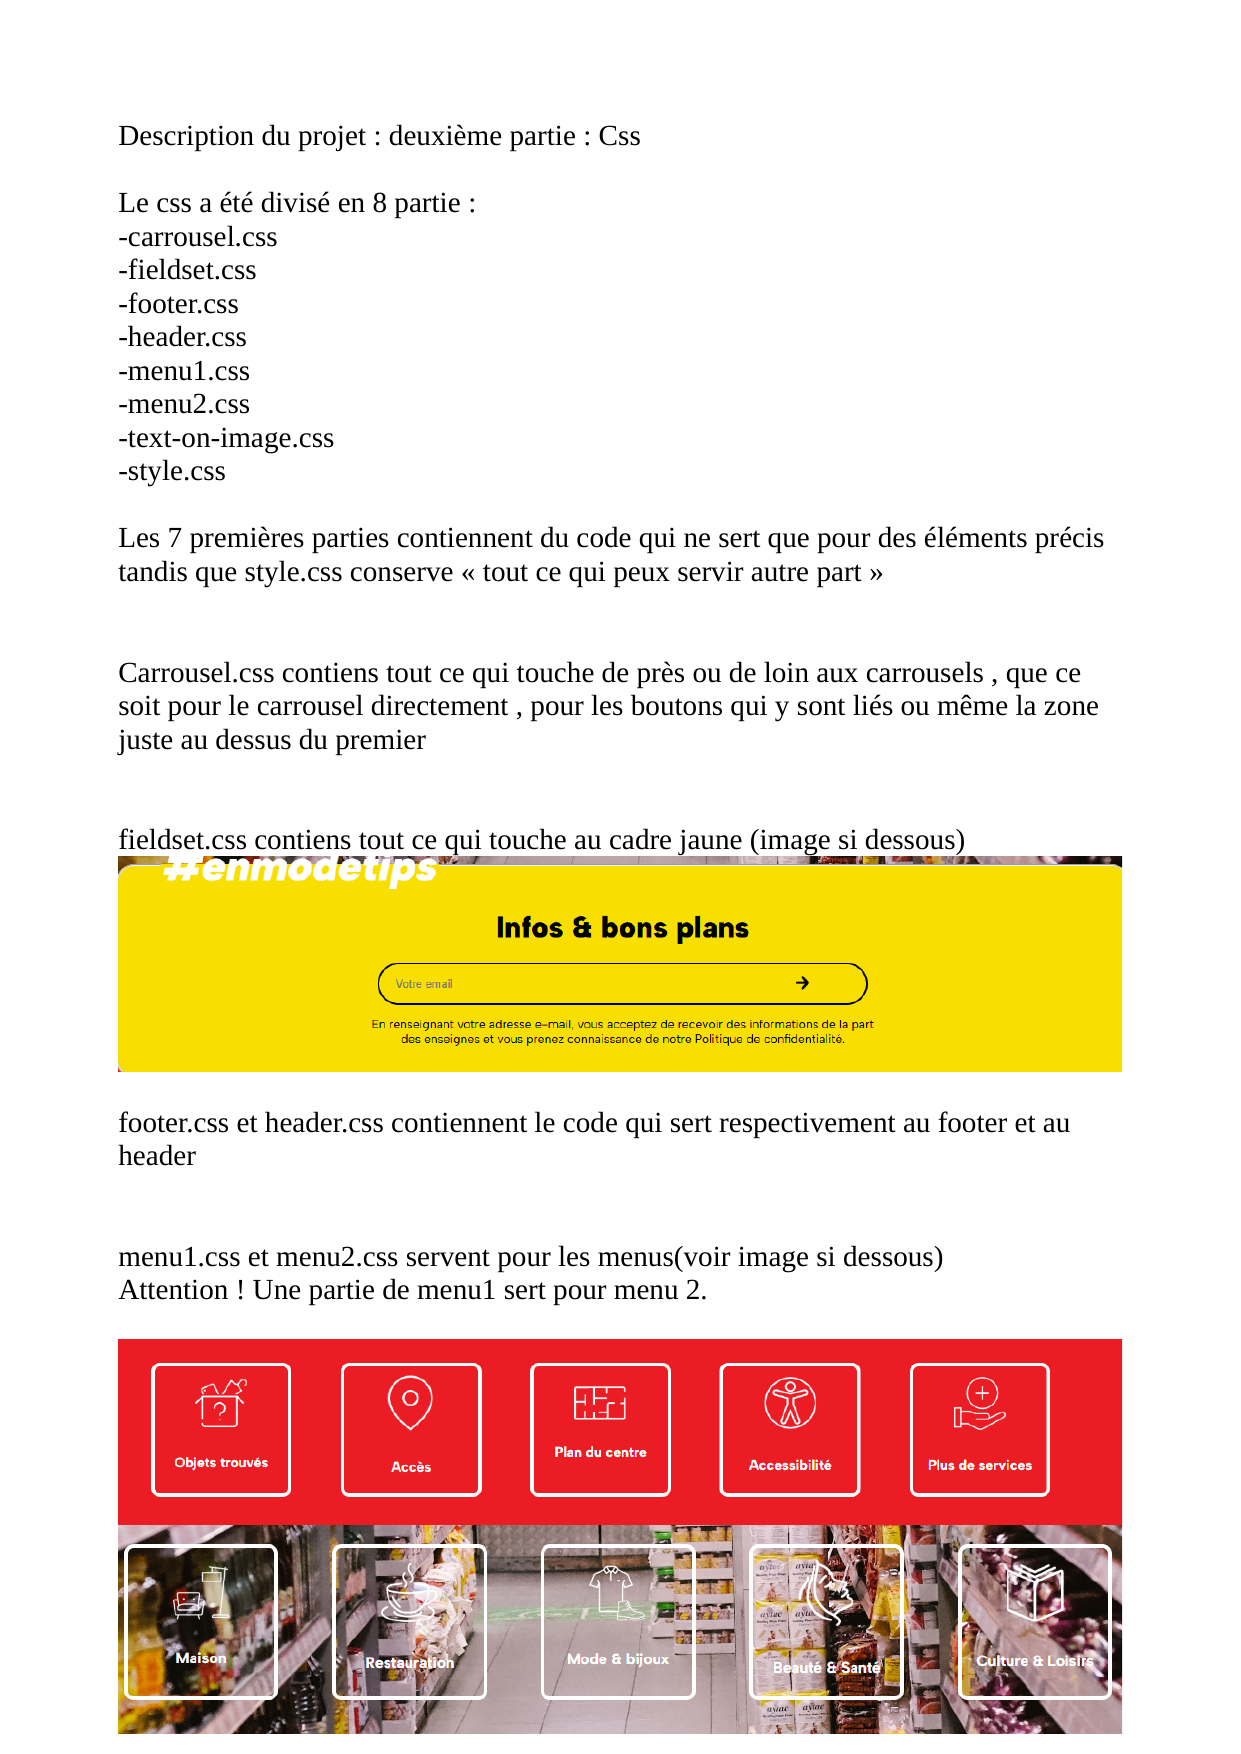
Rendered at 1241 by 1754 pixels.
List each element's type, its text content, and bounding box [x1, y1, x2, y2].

text -menu2.css [118, 386, 1122, 420]
text menu1.css et menu2.css servent pour les menus(voir image si dessous) [118, 1239, 1122, 1272]
text -footer.css [118, 286, 1122, 319]
text -menu1.css [118, 353, 1122, 386]
text Les 7 premières parties contiennent du code qui ne sert que pour des éléments précis tandis que style.css conserve « tout ce qui peux servir autre part » [118, 521, 1122, 588]
text Description du projet : deuxième partie : Css [118, 118, 1122, 152]
text -fieldset.css [118, 252, 1122, 286]
picture [118, 856, 1123, 1072]
text -carrousel.css [118, 219, 1122, 252]
text fieldset.css contiens tout ce qui touche au cadre jaune (image si dessous) [118, 822, 1122, 856]
text -style.css [118, 453, 1122, 487]
text -text-on-image.css [118, 420, 1122, 453]
text Attention ! Une partie de menu1 sert pour menu 2. [118, 1272, 1122, 1306]
text Le css a été divisé en 8 partie : [118, 185, 1122, 219]
picture [118, 1339, 1123, 1734]
text Carrousel.css contiens tout ce qui touche de près ou de loin aux carrousels , que ce soit pour le carrousel directement , pour les boutons qui y sont liés ou même la zone juste au dessus du premier [118, 655, 1122, 755]
text -header.css [118, 319, 1122, 353]
text footer.css et header.css contiennent le code qui sert respectivement au footer et au header [118, 1105, 1122, 1172]
